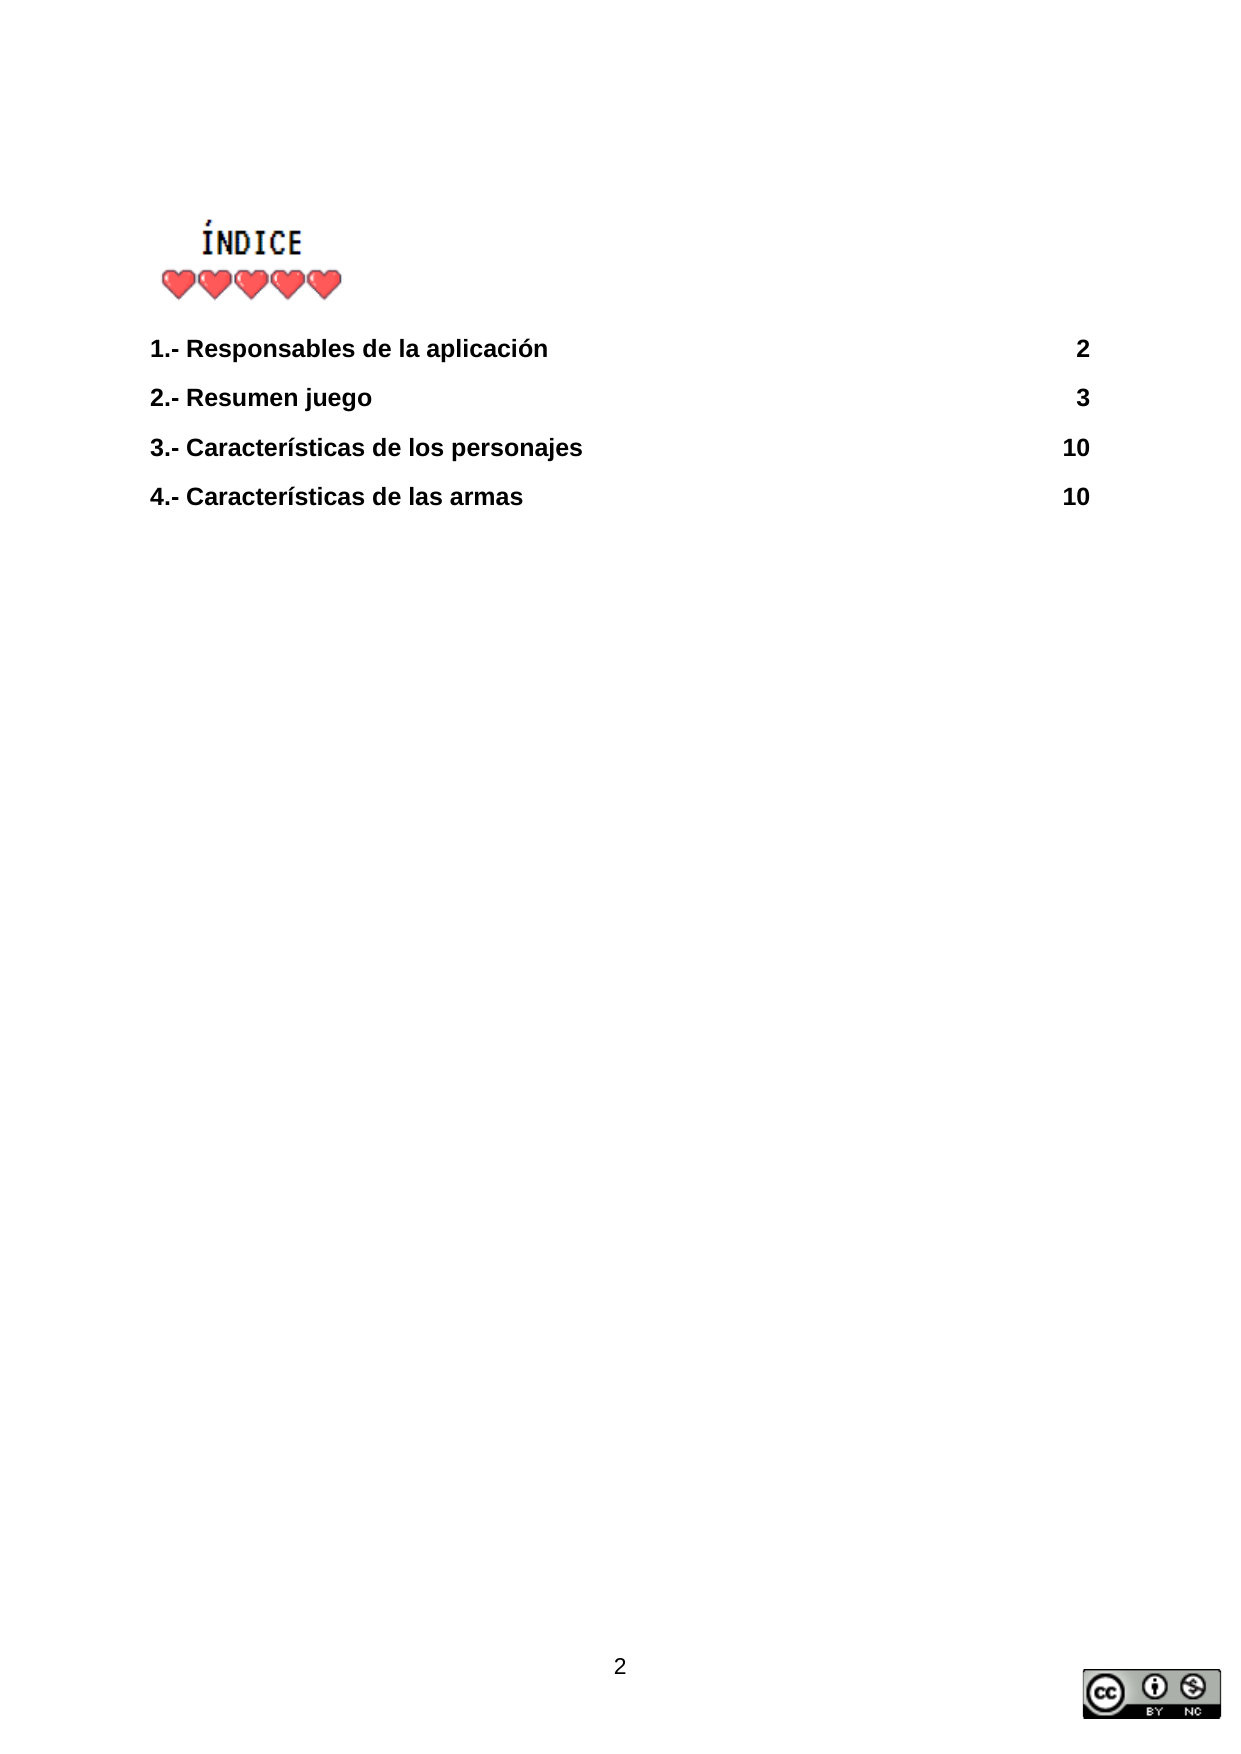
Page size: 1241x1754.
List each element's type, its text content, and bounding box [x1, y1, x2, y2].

text 3.- Características de los personajes 10 [150, 433, 1090, 462]
text 1.- Responsables de la aplicación 2 [150, 334, 1090, 362]
text 2.- Resumen juego 3 [150, 383, 1090, 412]
text 4.- Características de las armas 10 [150, 482, 1090, 511]
picture [150, 198, 354, 313]
picture [1082, 1669, 1222, 1719]
